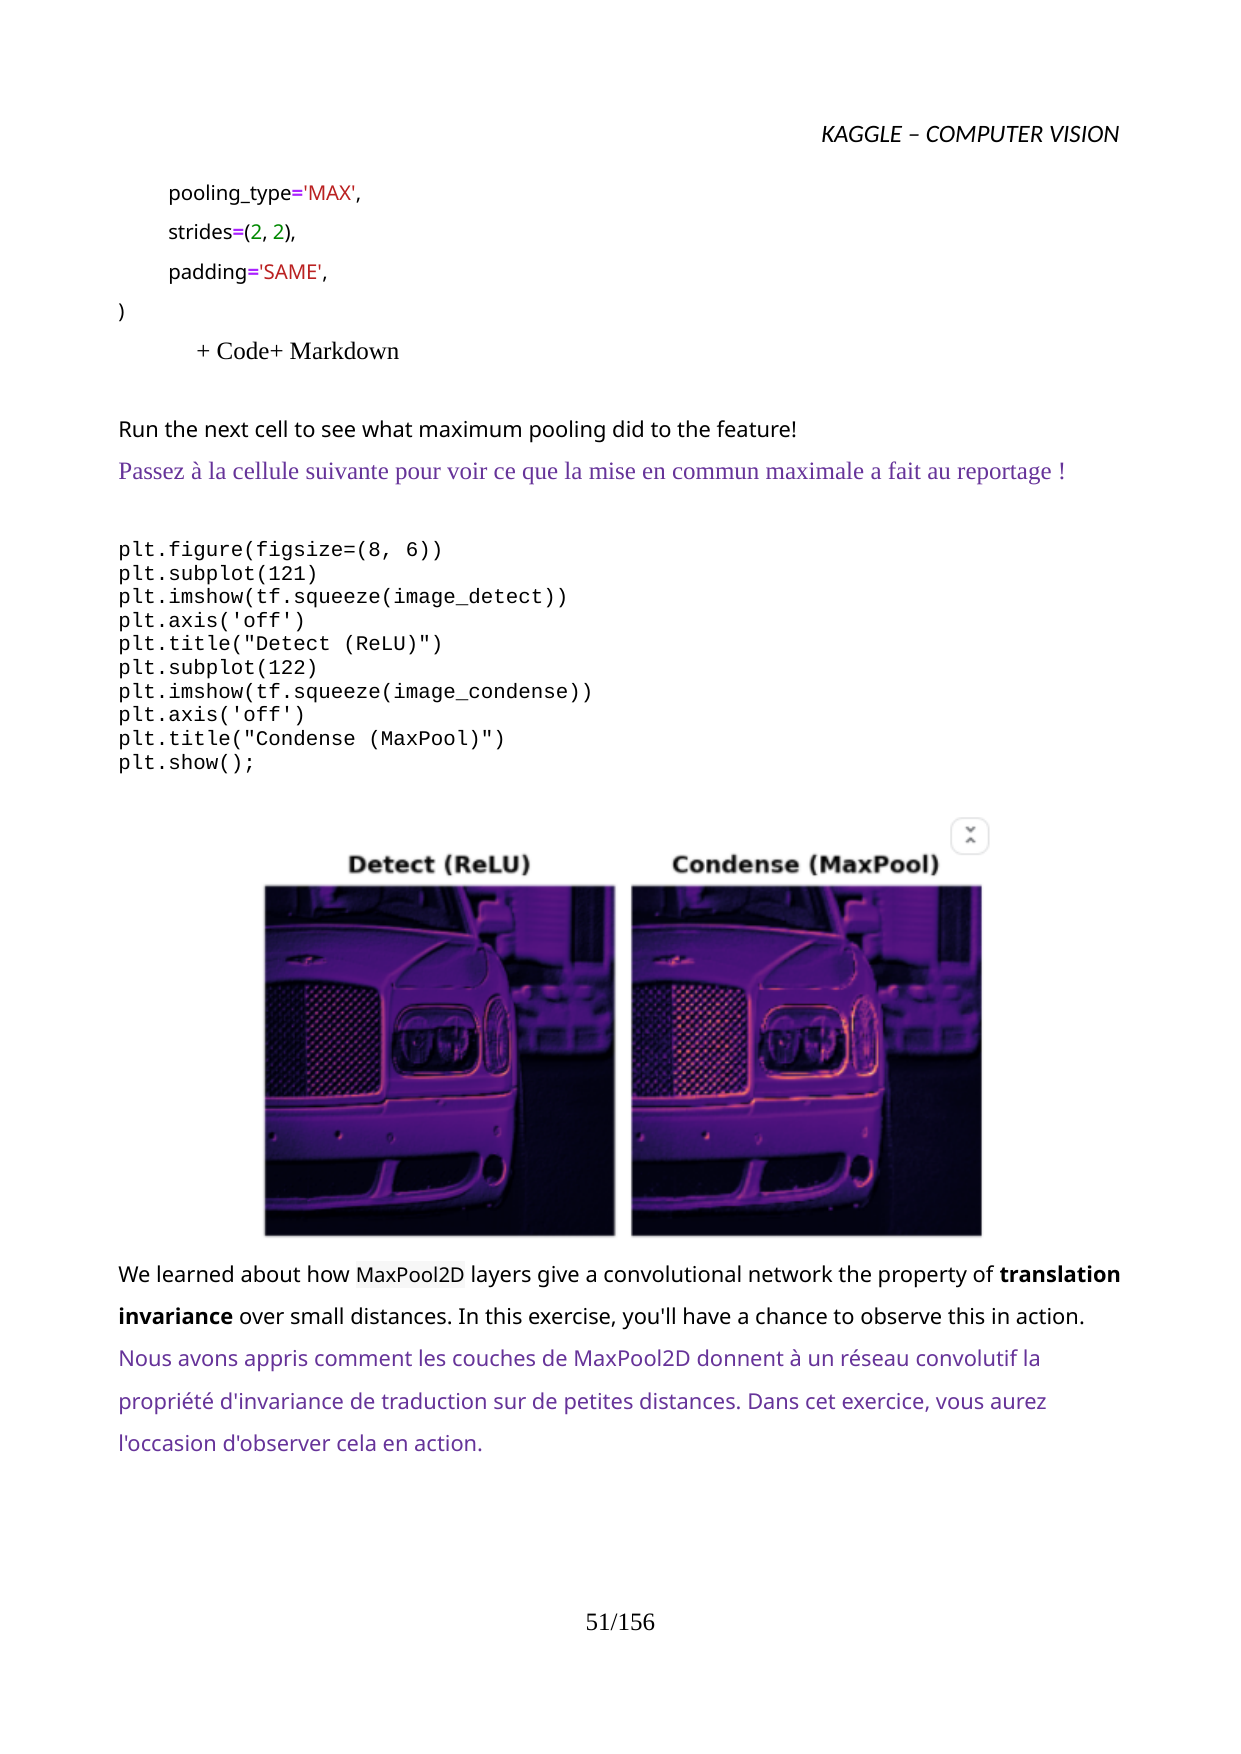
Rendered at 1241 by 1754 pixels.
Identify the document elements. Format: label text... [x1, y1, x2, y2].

picture [245, 816, 995, 1247]
text plt.figure(figsize=(8, 6)) [118, 539, 1122, 562]
text plt.subplot(121) [118, 562, 1122, 586]
text Nous avons appris comment les couches de MaxPool2D donnent à un réseau convolutif la propriété d'invariance de traduction sur de petites distances. Dans cet exercice, vous aurez l'occasion d'observer cela en action. [118, 1343, 1122, 1458]
text ) [118, 297, 1122, 325]
text plt.title("Condense (MaxPool)") [118, 728, 1122, 752]
text Passez à la cellule suivante pour voir ce que la mise en commun maximale a fait au reportage ! [118, 456, 1122, 485]
text plt.title("Detect (ReLU)") [118, 633, 1122, 657]
text plt.imshow(tf.squeeze(image_condense)) [118, 681, 1122, 704]
text We learned about how MaxPool2D layers give a convolutional network the property of translation invariance over small distances. In this exercise, you'll have a chance to observe this in action. [118, 817, 1122, 1331]
text pooling_type='MAX', [118, 178, 1122, 206]
text strides=(2, 2), [118, 218, 1122, 246]
text plt.imshow(tf.squeeze(image_detect)) [118, 586, 1122, 610]
text plt.axis('off') [118, 704, 1122, 728]
text + Code+ Markdown [196, 336, 1122, 365]
text plt.show(); [118, 752, 1122, 775]
text padding='SAME', [118, 257, 1122, 286]
text plt.axis('off') [118, 610, 1122, 633]
text Run the next cell to see what maximum pooling did to the feature! [118, 414, 1122, 444]
text plt.subplot(122) [118, 657, 1122, 681]
